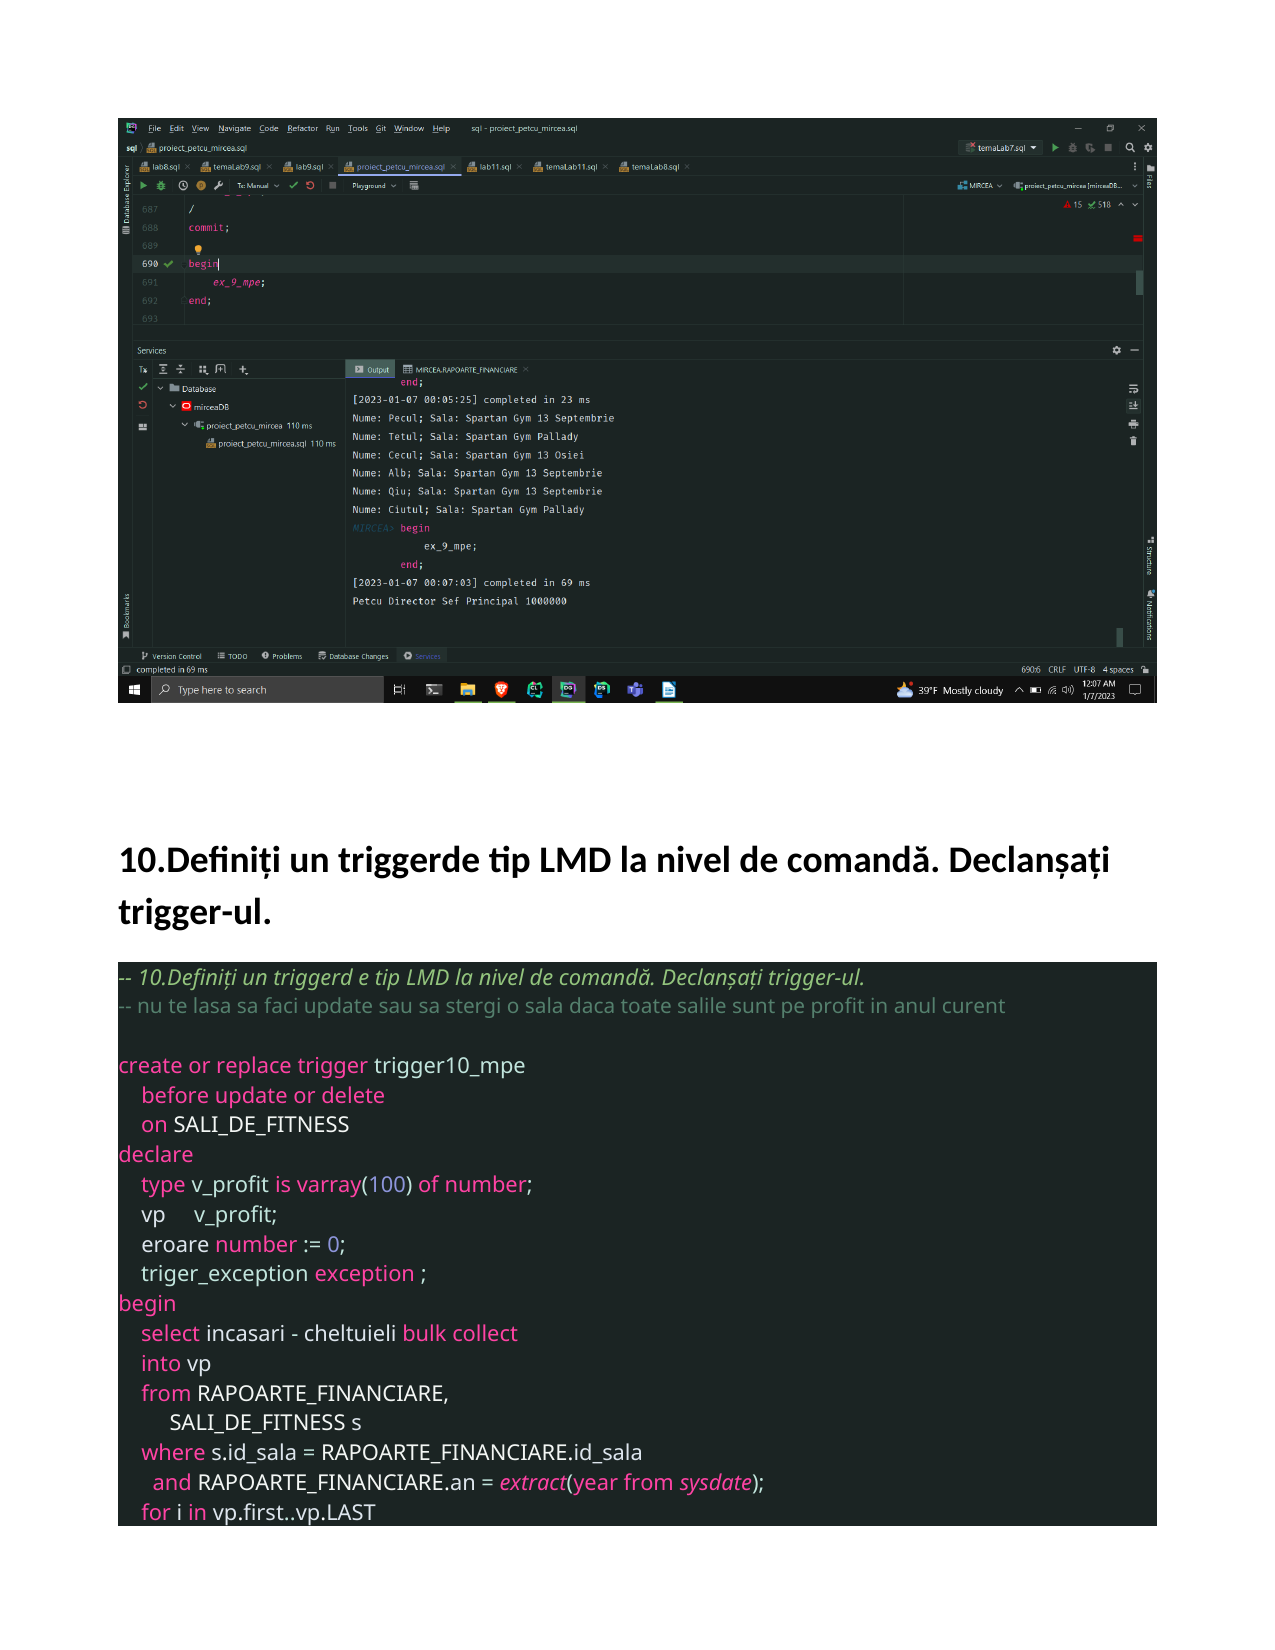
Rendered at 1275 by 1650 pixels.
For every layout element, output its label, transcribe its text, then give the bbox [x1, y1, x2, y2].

text -- 10.Definiți un triggerd e tip LMD la nivel de comandă. Declanșați trigger-ul. -- nu te lasa sa faci update sau sa stergi o sala daca toate salile sunt pe profit in anul curent [118, 962, 1157, 1020]
text create or replace trigger trigger10_mpe before update or delete on SALI_DE_FITNESS declare type v_profit is varray(100) of number; vp v_profit; eroare number := 0; triger_exception exception ; begin select incasari - cheltuieli bulk collect into vp from RAPOARTE_FINANCIARE, SALI_DE_FITNESS s where s.id_sala = RAPOARTE_FINANCIARE.id_sala and RAPOARTE_FINANCIARE.an = extract(year from sysdate); for i in vp.first..vp.LAST [118, 1020, 1157, 1526]
text 10.Definiți un triggerde tip LMD la nivel de comandă. Declanșați trigger-ul. [118, 836, 1157, 934]
picture [118, 118, 1157, 703]
